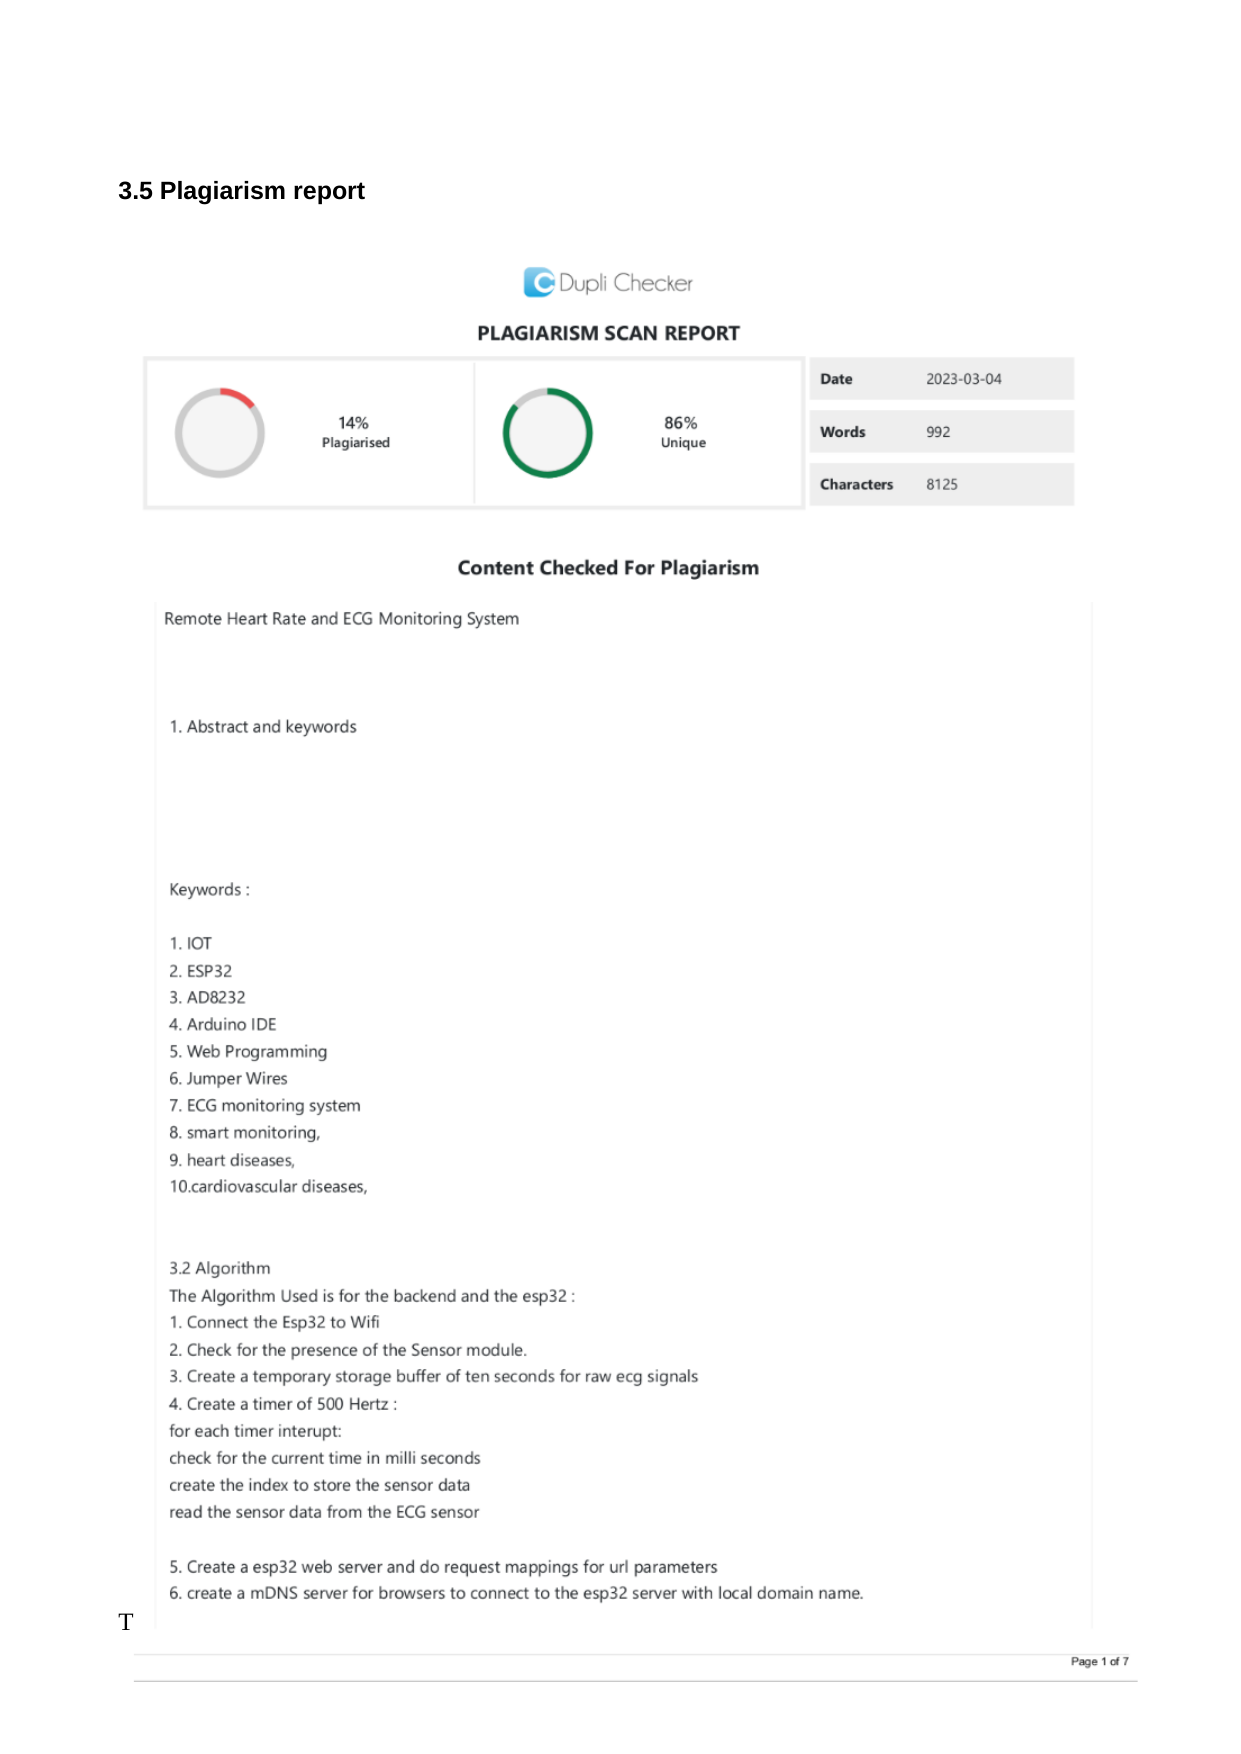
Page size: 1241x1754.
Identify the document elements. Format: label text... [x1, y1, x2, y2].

subtitle 3.5 Plagiarism report [118, 176, 1122, 205]
picture [118, 211, 1123, 589]
picture [133, 602, 1138, 1682]
